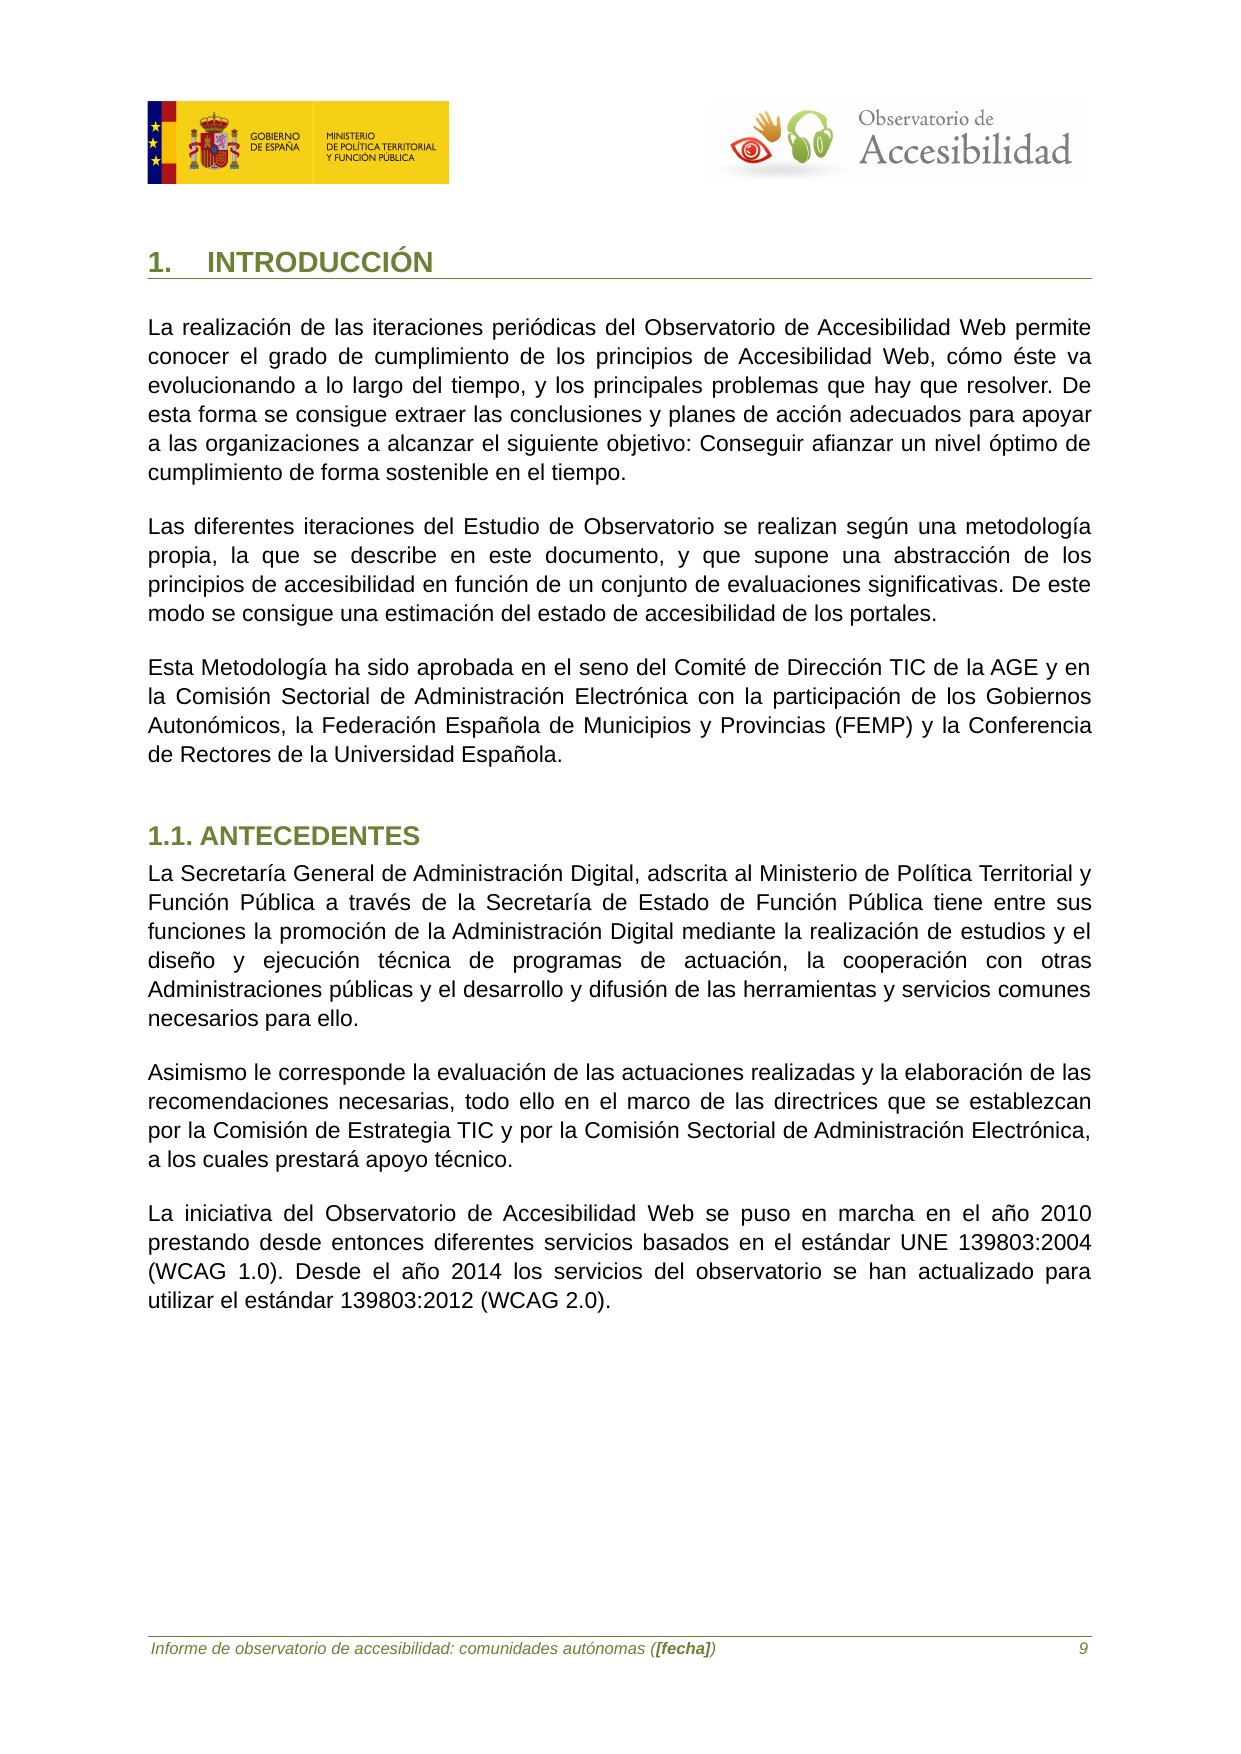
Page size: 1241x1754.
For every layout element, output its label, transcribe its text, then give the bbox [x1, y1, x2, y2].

text Asimismo le corresponde la evaluación de las actuaciones realizadas y la elaboración de las recomendaciones necesarias, todo ello en el marco de las directrices que se establezcan por la Comisión de Estrategia TIC y por la Comisión Sectorial de Administración Electrónica, a los cuales prestará apoyo técnico. [148, 1059, 1092, 1172]
text La iniciativa del Observatorio de Accesibilidad Web se puso en marcha en el año 2010 prestando desde entonces diferentes servicios basados en el estándar UNE 139803:2004 (WCAG 1.0). Desde el año 2014 los servicios del observatorio se han actualizado para utilizar el estándar 139803:2012 (WCAG 2.0). [148, 1200, 1092, 1313]
subtitle Introducción [148, 245, 1092, 278]
picture [147, 101, 450, 184]
subtitle 1.1. Antecedentes [148, 820, 1092, 851]
text La Secretaría General de Administración Digital, adscrita al Ministerio de Política Territorial y Función Pública a través de la Secretaría de Estado de Función Pública tiene entre sus funciones la promoción de la Administración Digital mediante la realización de estudios y el diseño y ejecución técnica de programas de actuación, la cooperación con otras Administraciones públicas y el desarrollo y difusión de las herramientas y servicios comunes necesarios para ello. [148, 860, 1092, 1031]
picture [710, 101, 1086, 184]
text Esta Metodología ha sido aprobada en el seno del Comité de Dirección TIC de la AGE y en la Comisión Sectorial de Administración Electrónica con la participación de los Gobiernos Autonómicos, la Federación Española de Municipios y Provincias (FEMP) y la Conferencia de Rectores de la Universidad Española. [148, 654, 1092, 767]
text La realización de las iteraciones periódicas del Observatorio de Accesibilidad Web permite conocer el grado de cumplimiento de los principios de Accesibilidad Web, cómo éste va evolucionando a lo largo del tiempo, y los principales problemas que hay que resolver. De esta forma se consigue extraer las conclusiones y planes de acción adecuados para apoyar a las organizaciones a alcanzar el siguiente objetivo: Conseguir afianzar un nivel óptimo de cumplimiento de forma sostenible en el tiempo. [148, 314, 1092, 485]
text Las diferentes iteraciones del Estudio de Observatorio se realizan según una metodología propia, la que se describe en este documento, y que supone una abstracción de los principios de accesibilidad en función de un conjunto de evaluaciones significativas. De este modo se consigue una estimación del estado de accesibilidad de los portales. [148, 513, 1092, 626]
